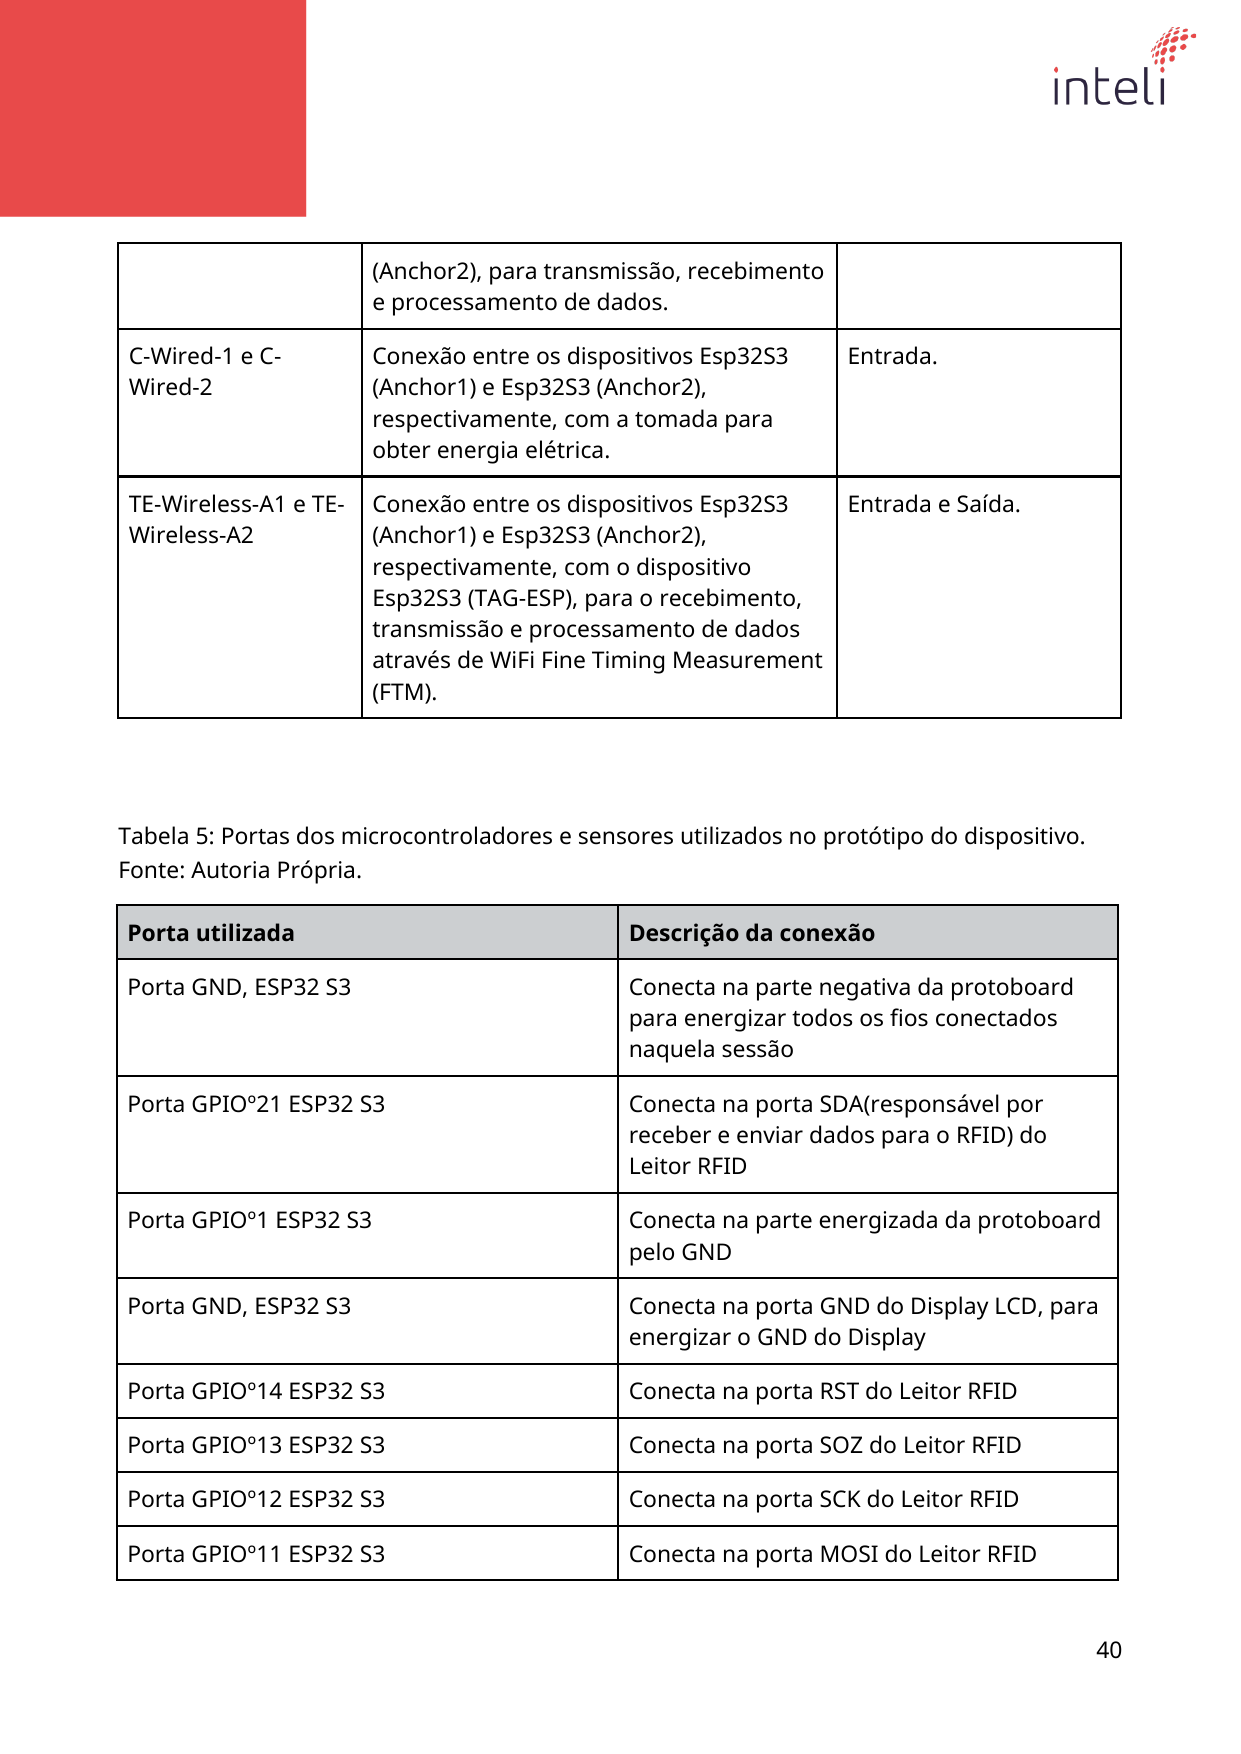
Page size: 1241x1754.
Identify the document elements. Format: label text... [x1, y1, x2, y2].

table_cell (Anchor2), para transmissão, recebimento e processamento de dados. [363, 244, 836, 327]
table_cell Porta GPIOº11 ESP32 S3 [118, 1527, 617, 1579]
table_cell Porta GND, ESP32 S3 [118, 960, 617, 1075]
table_cell Conecta na parte energizada da protoboard pelo GND [619, 1194, 1117, 1277]
picture [0, 0, 307, 217]
table_cell Porta GND, ESP32 S3 [118, 1279, 617, 1362]
picture [1054, 27, 1197, 105]
table_cell Conecta na porta SOZ do Leitor RFID [619, 1419, 1117, 1471]
table_cell [838, 244, 1120, 327]
table_cell Conecta na porta SCK do Leitor RFID [619, 1473, 1117, 1525]
table_cell Porta GPIOº1 ESP32 S3 [118, 1194, 617, 1277]
table_cell TE-Wireless-A1 e TE-Wireless-A2 [119, 478, 361, 717]
table_cell Entrada e Saída. [838, 478, 1120, 717]
text Tabela 5: Portas dos microcontroladores e sensores utilizados no protótipo do dispositivo. Fonte: Autoria Própria. [118, 820, 1122, 885]
table_cell Entrada. [838, 330, 1120, 475]
table_cell Conecta na porta RST do Leitor RFID [619, 1365, 1117, 1417]
table_cell Conecta na porta SDA(responsável por receber e enviar dados para o RFID) do Leitor RFID [619, 1077, 1117, 1192]
table_cell Porta GPIOº13 ESP32 S3 [118, 1419, 617, 1471]
table_header Porta utilizada [118, 906, 617, 958]
table_cell Conecta na porta MOSI do Leitor RFID [619, 1527, 1117, 1579]
table_cell Conecta na porta GND do Display LCD, para energizar o GND do Display [619, 1279, 1117, 1362]
table_cell Conexão entre os dispositivos Esp32S3 (Anchor1) e Esp32S3 (Anchor2), respectivamente, com o dispositivo Esp32S3 (TAG-ESP), para o recebimento, transmissão e processamento de dados através de WiFi Fine Timing Measurement (FTM). [363, 478, 836, 717]
table_cell Porta GPIOº21 ESP32 S3 [118, 1077, 617, 1192]
table_cell Conexão entre os dispositivos Esp32S3 (Anchor1) e Esp32S3 (Anchor2), respectivamente, com a tomada para obter energia elétrica. [363, 330, 836, 475]
table_cell Conecta na parte negativa da protoboard para energizar todos os fios conectados naquela sessão [619, 960, 1117, 1075]
table_cell Porta GPIOº12 ESP32 S3 [118, 1473, 617, 1525]
table_cell Porta GPIOº14 ESP32 S3 [118, 1365, 617, 1417]
table_cell [119, 244, 361, 327]
table_header Descrição da conexão [619, 906, 1117, 958]
table_cell C-Wired-1 e C-Wired-2 [119, 330, 361, 475]
